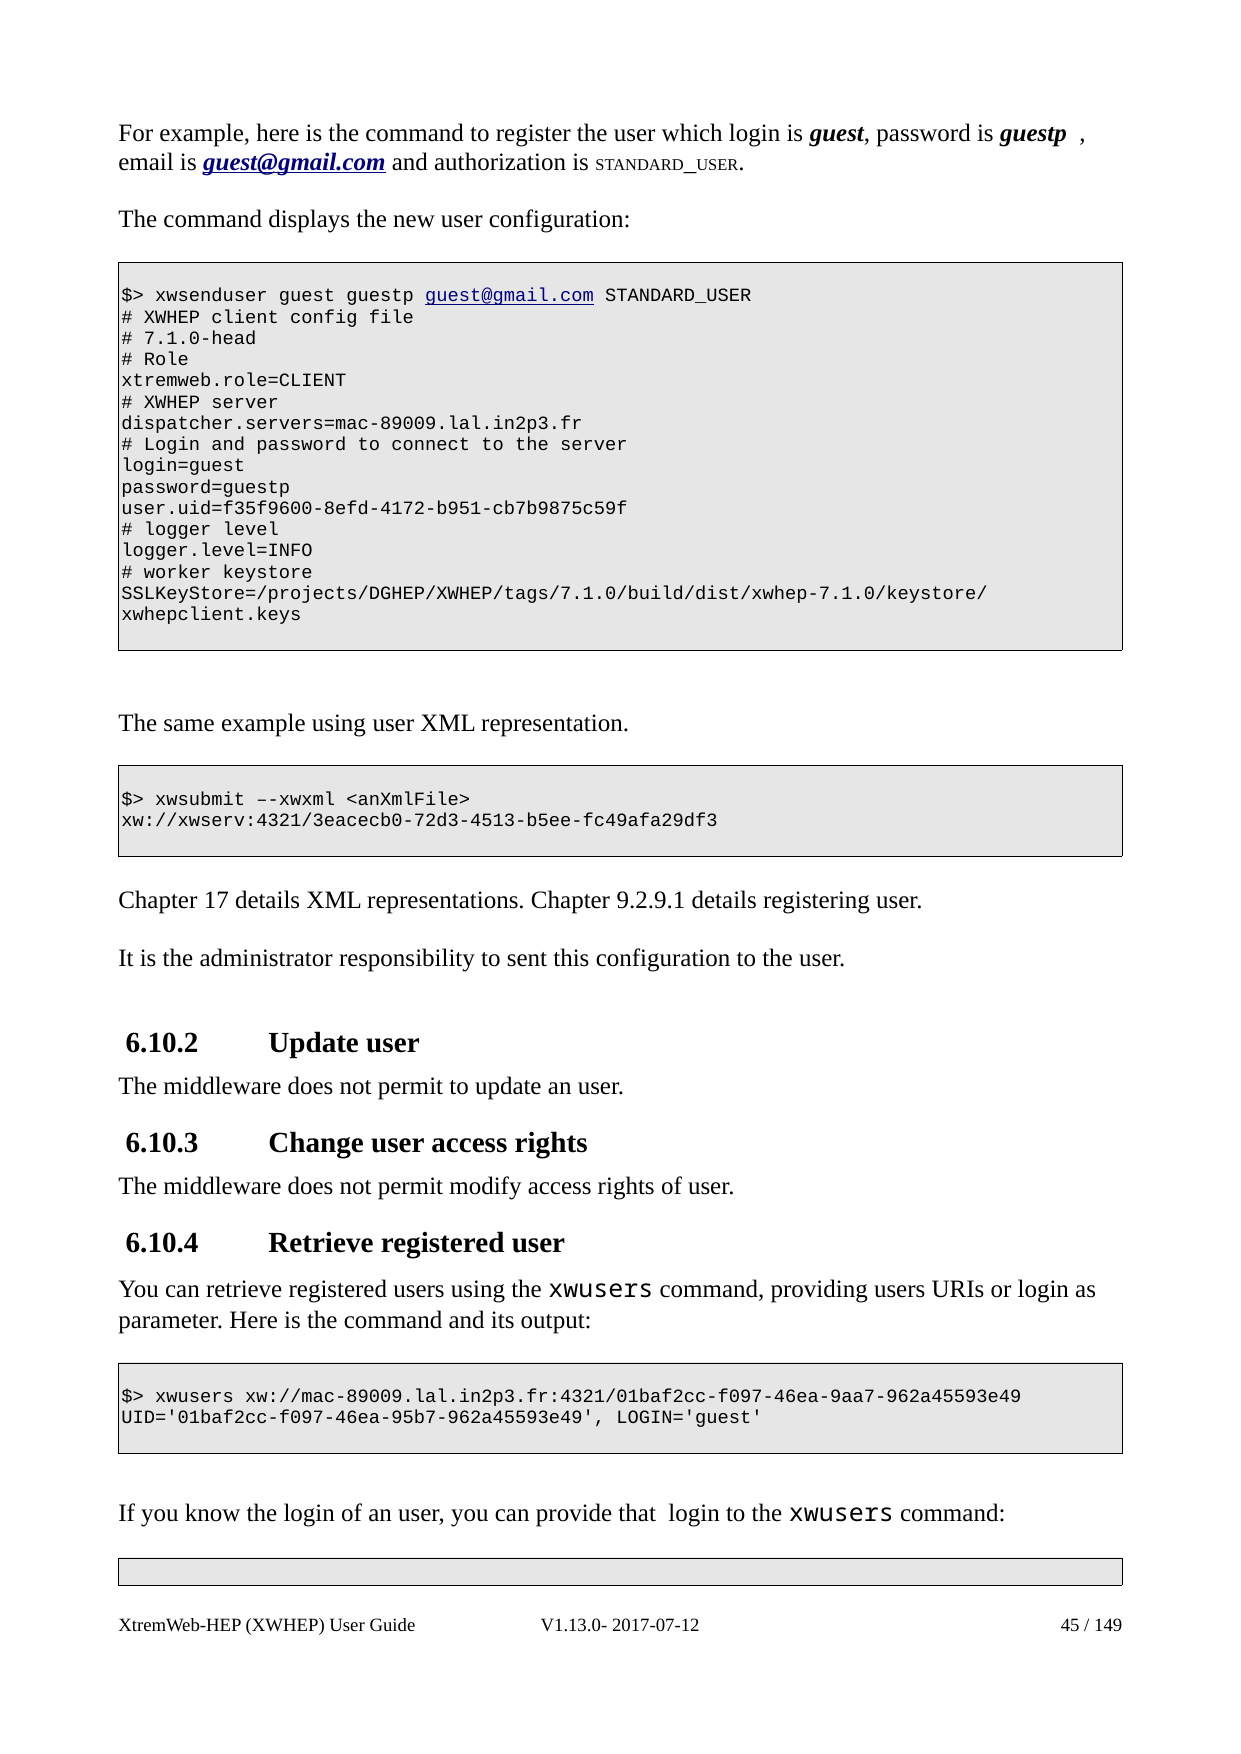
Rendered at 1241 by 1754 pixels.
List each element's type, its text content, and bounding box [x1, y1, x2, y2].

text login=guest [119, 453, 1122, 474]
text $> xwusers xw://mac-89009.lal.in2p3.fr:4321/01baf2cc-f097-46ea-9aa7-962a45593e49 [119, 1384, 1122, 1405]
text SSLKeyStore=/projects/DGHEP/XWHEP/tags/7.1.0/build/dist/xwhep-7.1.0/keystore/xwhepclient.keys [119, 581, 1122, 623]
text logger.level=INFO [119, 538, 1122, 559]
text xtremweb.role=CLIENT [119, 368, 1122, 389]
text # Role [119, 347, 1122, 368]
text The same example using user XML representation. [118, 708, 1122, 737]
text $> xwsubmit –-xwxml <anXmlFile> xw://xwserv:4321/3eacecb0-72d3-4513-b5ee-fc49afa29df3 [119, 787, 1122, 829]
text user.uid=f35f9600-8efd-4172-b951-cb7b9875c59f [119, 496, 1122, 517]
text # 7.1.0-head [119, 326, 1122, 347]
text # Login and password to connect to the server [119, 432, 1122, 453]
subtitle Change user access rights [118, 1125, 1122, 1158]
text password=guestp [119, 474, 1122, 496]
text The command displays the new user configuration: [118, 204, 1122, 233]
text # XWHEP server [119, 389, 1122, 411]
text It is the administrator responsibility to sent this configuration to the user. [118, 943, 1122, 971]
text dispatcher.servers=mac-89009.lal.in2p3.fr [119, 411, 1122, 432]
text $> xwsenduser guest guestp guest@gmail.com STANDARD_USER [119, 283, 1122, 304]
text The middleware does not permit modify access rights of user. [118, 1171, 1122, 1200]
text For example, here is the command to register the user which login is guest, password is guestp , email is guest@gmail.com and authorization is standard_user. [118, 118, 1122, 176]
text The middleware does not permit to update an user. [118, 1071, 1122, 1100]
text Chapter 17 details XML representations. Chapter 9.2.9.1 details registering user. [118, 885, 1122, 914]
text # XWHEP client config file [119, 304, 1122, 326]
text # worker keystore [119, 559, 1122, 581]
subtitle Update user [118, 1025, 1122, 1059]
text # logger level [119, 517, 1122, 538]
subtitle Retrieve registered user [118, 1225, 1122, 1258]
text If you know the login of an user, you can provide that login to the xwusers command: [118, 1495, 1122, 1529]
text UID='01baf2cc-f097-46ea-95b7-962a45593e49', LOGIN='guest' [119, 1405, 1122, 1426]
text You can retrieve registered users using the xwusers command, providing users URIs or login as parameter. Here is the command and its output: [118, 1271, 1122, 1334]
